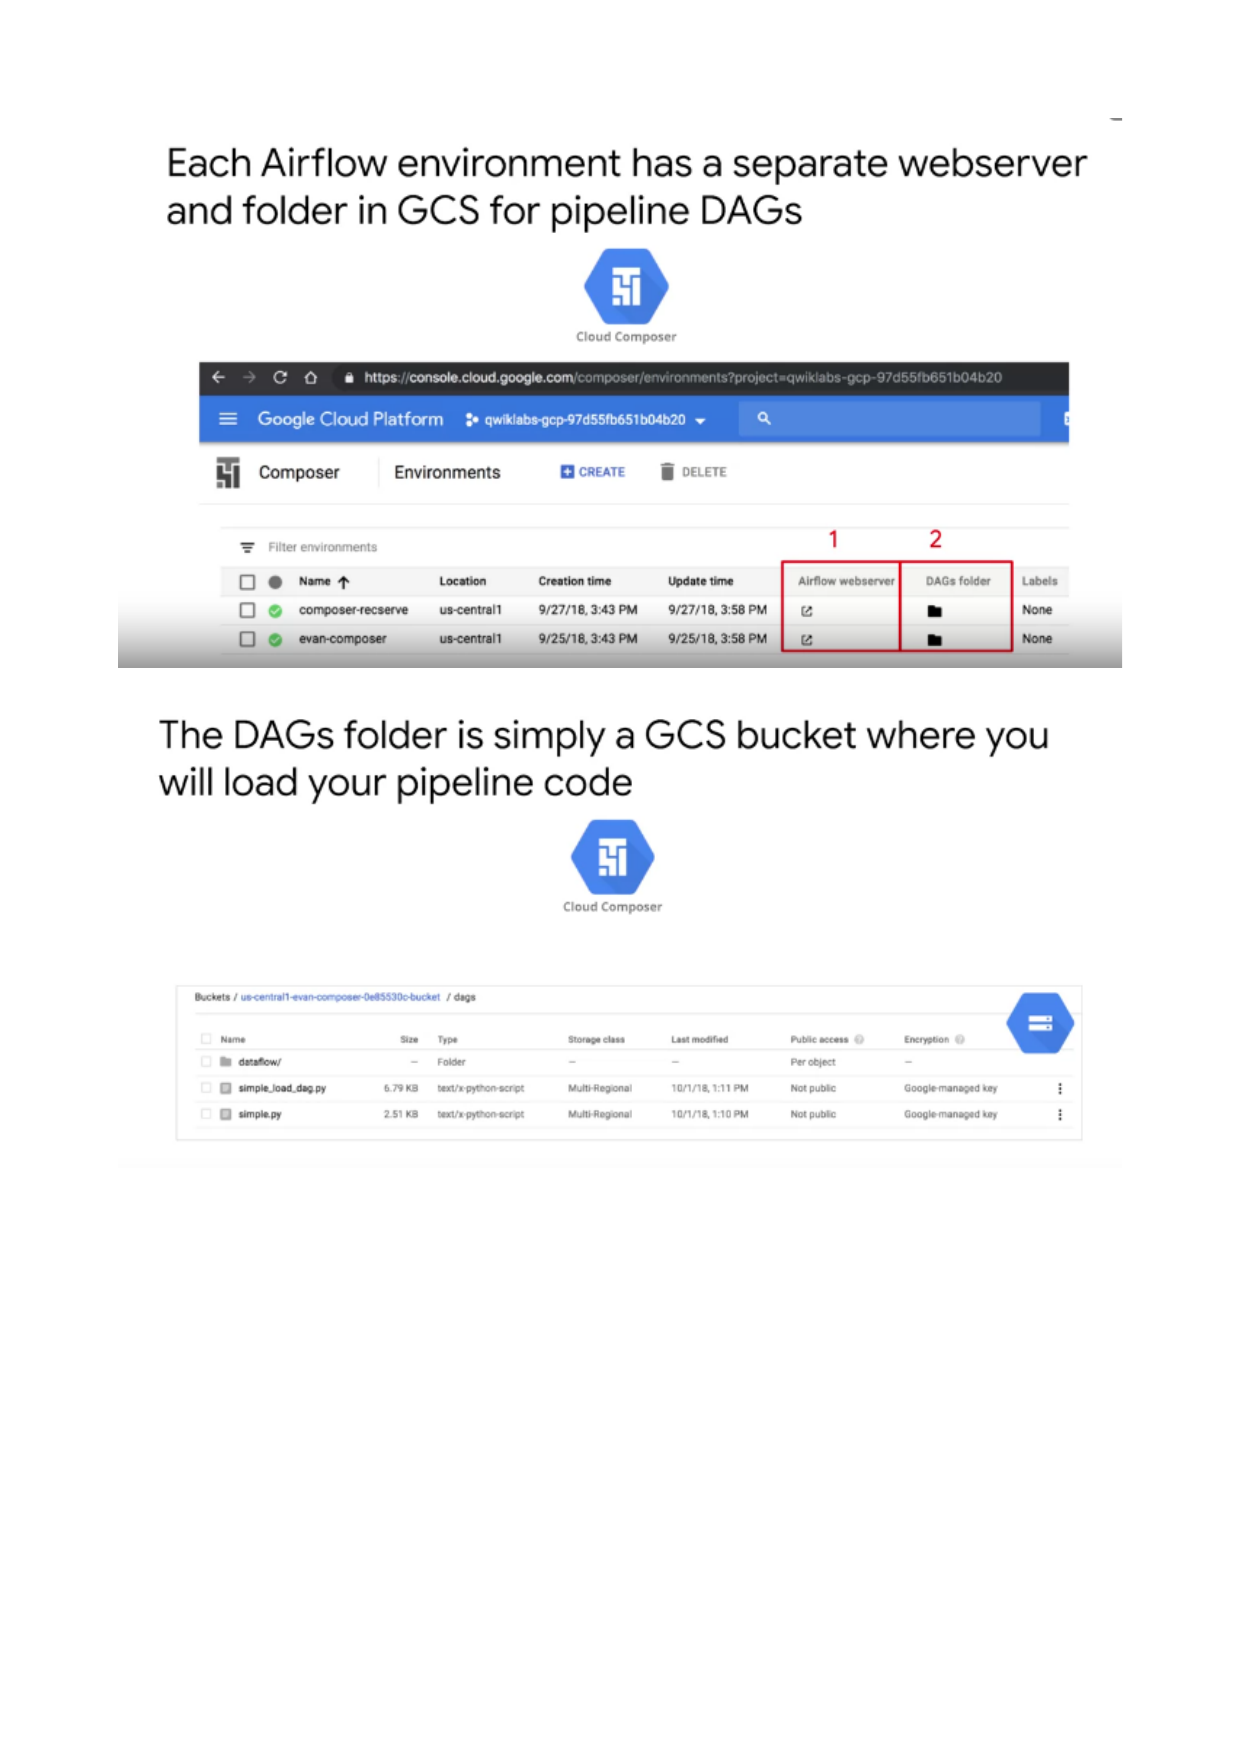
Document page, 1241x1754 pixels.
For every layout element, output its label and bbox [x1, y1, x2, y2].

picture [118, 118, 1123, 668]
picture [118, 696, 1123, 1168]
